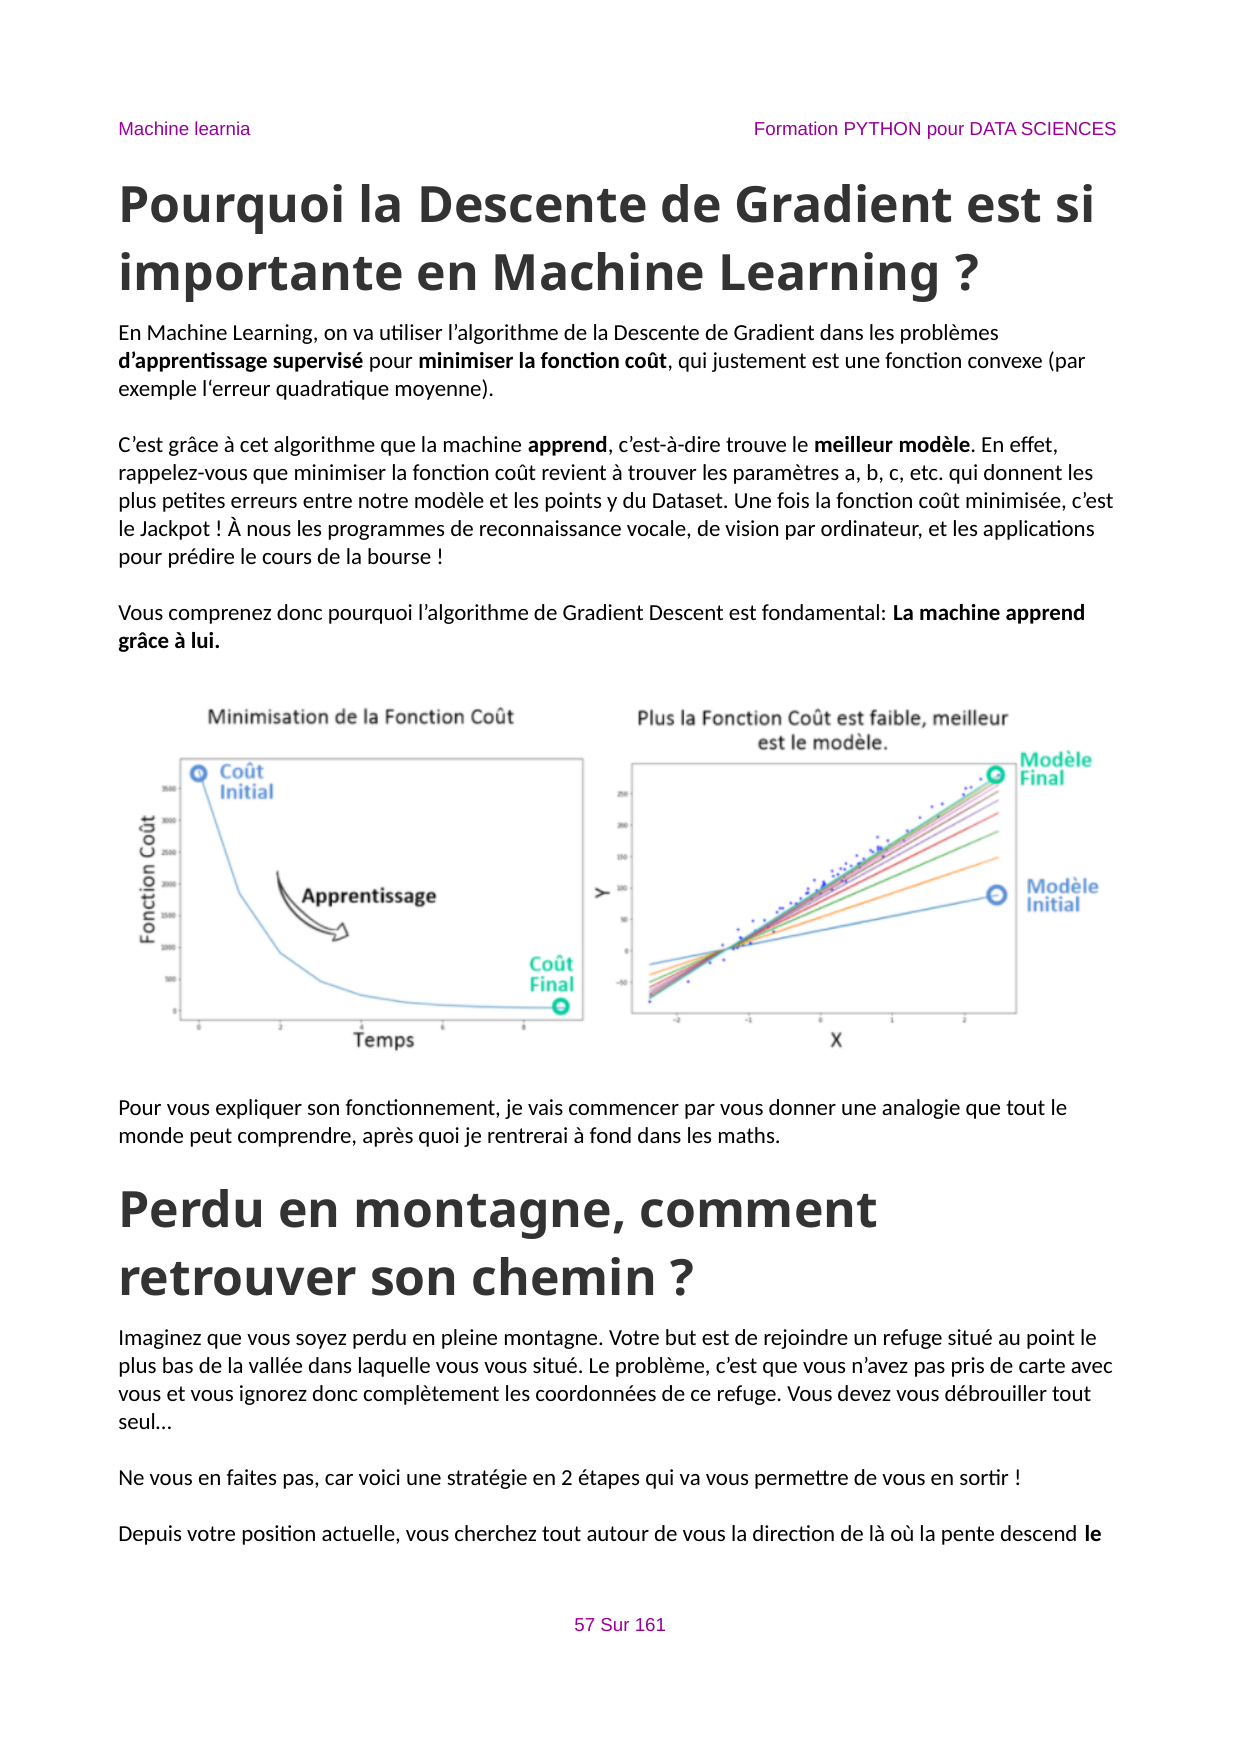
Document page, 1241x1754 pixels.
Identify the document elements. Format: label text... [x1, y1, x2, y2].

text Imaginez que vous soyez perdu en pleine montagne. Votre but est de rejoindre un refuge situé au point le plus bas de la vallée dans laquelle vous vous situé. Le problème, c’est que vous n’avez pas pris de carte avec vous et vous ignorez donc complètement les coordonnées de ce refuge. Vous devez vous débrouiller tout seul… [118, 1323, 1122, 1435]
text Depuis votre position actuelle, vous cherchez tout autour de vous la direction de là où la pente descend le [118, 1519, 1122, 1547]
text En Machine Learning, on va utiliser l’algorithme de la Descente de Gradient dans les problèmes d’apprentissage supervisé pour minimiser la fonction coût, qui justement est une fonction convexe (par exemple l‘erreur quadratique moyenne). [118, 318, 1122, 402]
text Pour vous expliquer son fonctionnement, je vais commencer par vous donner une analogie que tout le monde peut comprendre, après quoi je rentrerai à fond dans les maths. [118, 1093, 1122, 1149]
picture [118, 682, 1122, 1066]
text Ne vous en faites pas, car voici une stratégie en 2 étapes qui va vous permettre de vous en sortir ! [118, 1463, 1122, 1491]
subtitle Pourquoi la Descente de Gradient est si importante en Machine Learning ? [118, 169, 1122, 305]
text C’est grâce à cet algorithme que la machine apprend, c’est-à-dire trouve le meilleur modèle. En effet, rappelez-vous que minimiser la fonction coût revient à trouver les paramètres a, b, c, etc. qui donnent les plus petites erreurs entre notre modèle et les points y du Dataset. Une fois la fonction coût minimisée, c’est le Jackpot ! À nous les programmes de reconnaissance vocale, de vision par ordinateur, et les applications pour prédire le cours de la bourse ! [118, 430, 1122, 570]
subtitle Perdu en montagne, comment retrouver son chemin ? [118, 1174, 1122, 1311]
text Vous comprenez donc pourquoi l’algorithme de Gradient Descent est fondamental: La machine apprend grâce à lui. [118, 598, 1122, 654]
